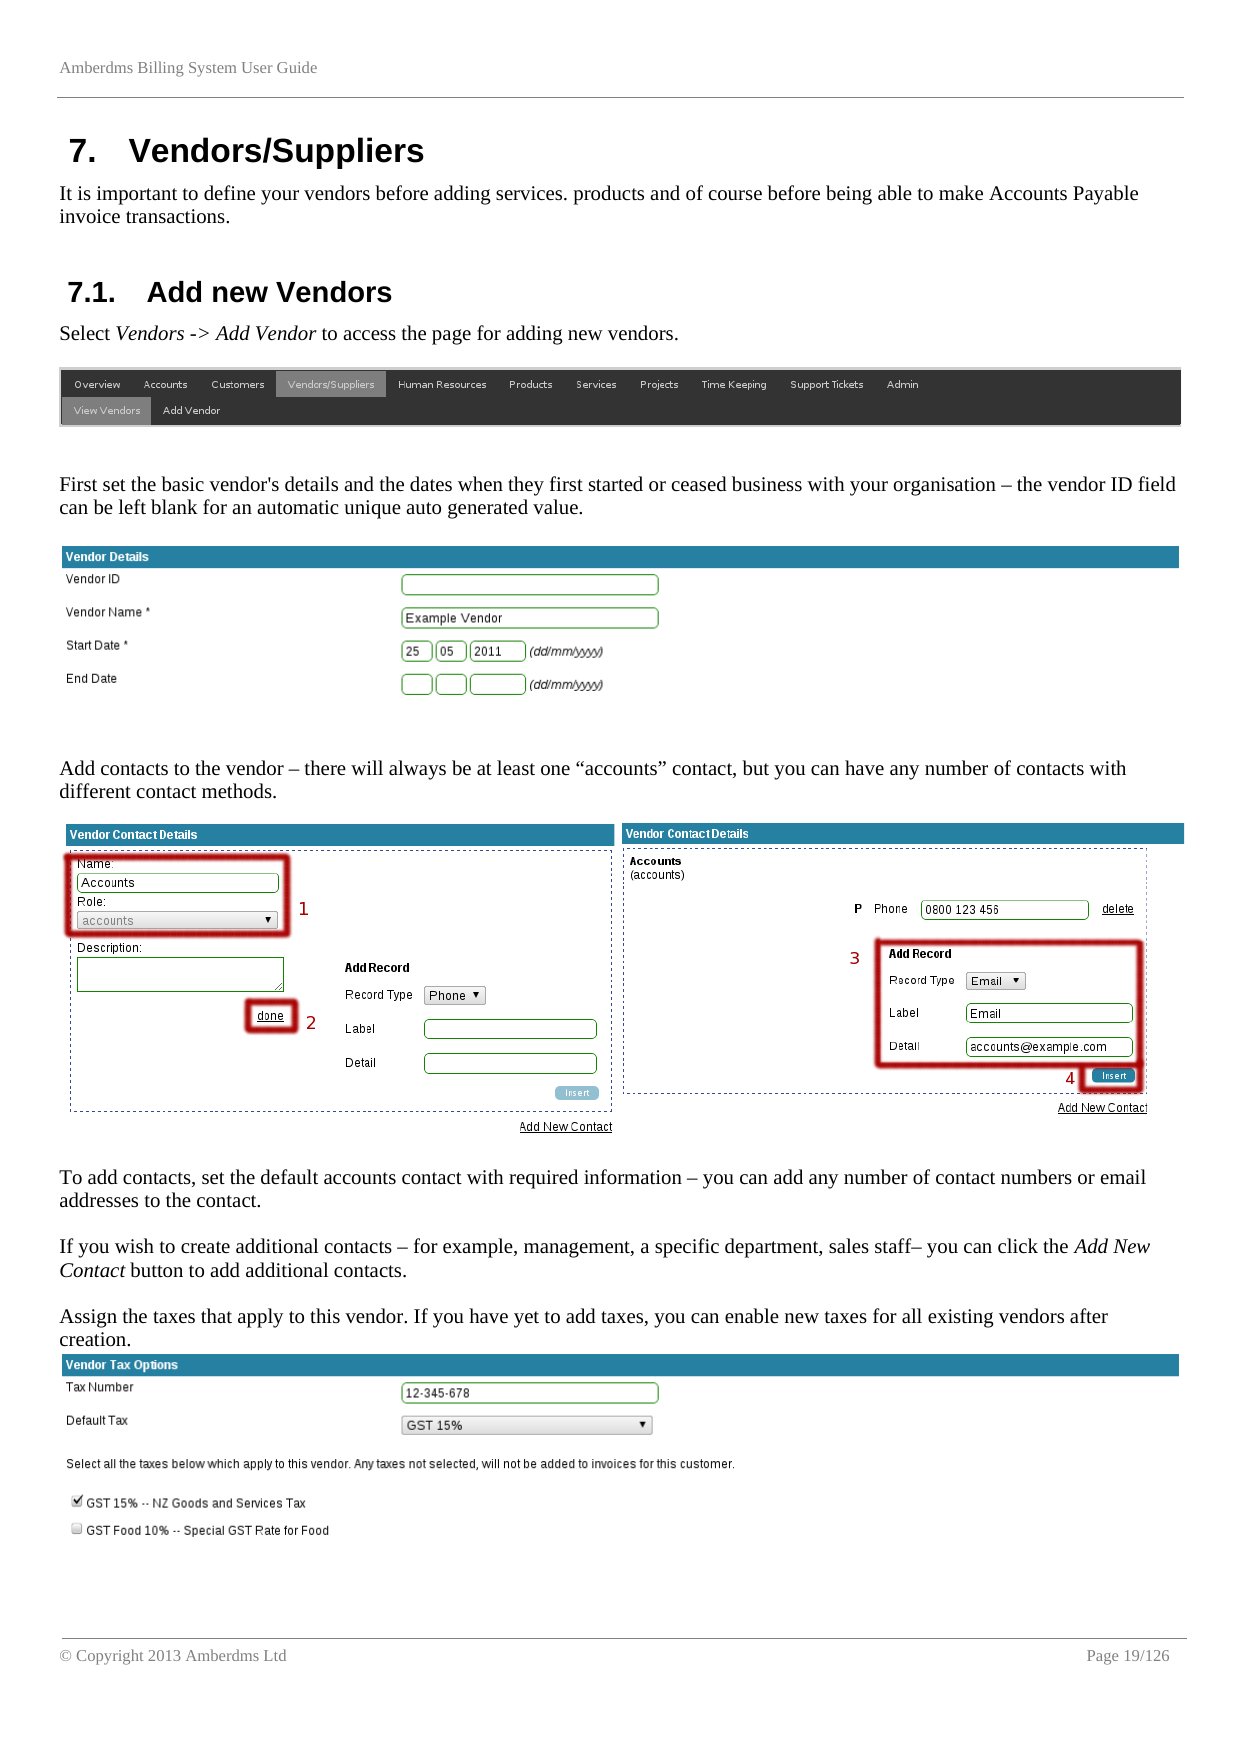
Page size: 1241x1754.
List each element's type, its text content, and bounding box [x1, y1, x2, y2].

subtitle Vendors/Suppliers [59, 132, 1181, 169]
text Assign the taxes that apply to this vendor. If you have yet to add taxes, you can enable new taxes for all existing vendors after creation. [59, 1305, 1181, 1351]
text To add contacts, set the default accounts contact with required information – you can add any number of contact numbers or email addresses to the contact. [59, 1166, 1181, 1212]
picture [59, 367, 1182, 427]
picture [59, 1351, 1182, 1549]
text First set the basic vendor's details and the dates when they first started or ceased business with your organisation – the vendor ID field can be left blank for an automatic unique auto generated value. [59, 473, 1181, 519]
text Add contacts to the vendor – there will always be at least one “accounts” contact, but you can have any number of contacts with different contact methods. [59, 757, 1181, 803]
text It is important to define your vendors before adding services. products and of course before being able to make Accounts Payable invoice transactions. [59, 182, 1181, 228]
text Select Vendors -> Add Vendor to access the page for adding new vendors. [59, 321, 1181, 344]
picture [59, 542, 1182, 711]
text If you wish to create additional contacts – for example, management, a specific department, sales staff– you can click the Add New Contact button to add additional contacts. [59, 1235, 1181, 1282]
subtitle Add new Vendors [59, 276, 1181, 309]
picture [61, 820, 1185, 1143]
